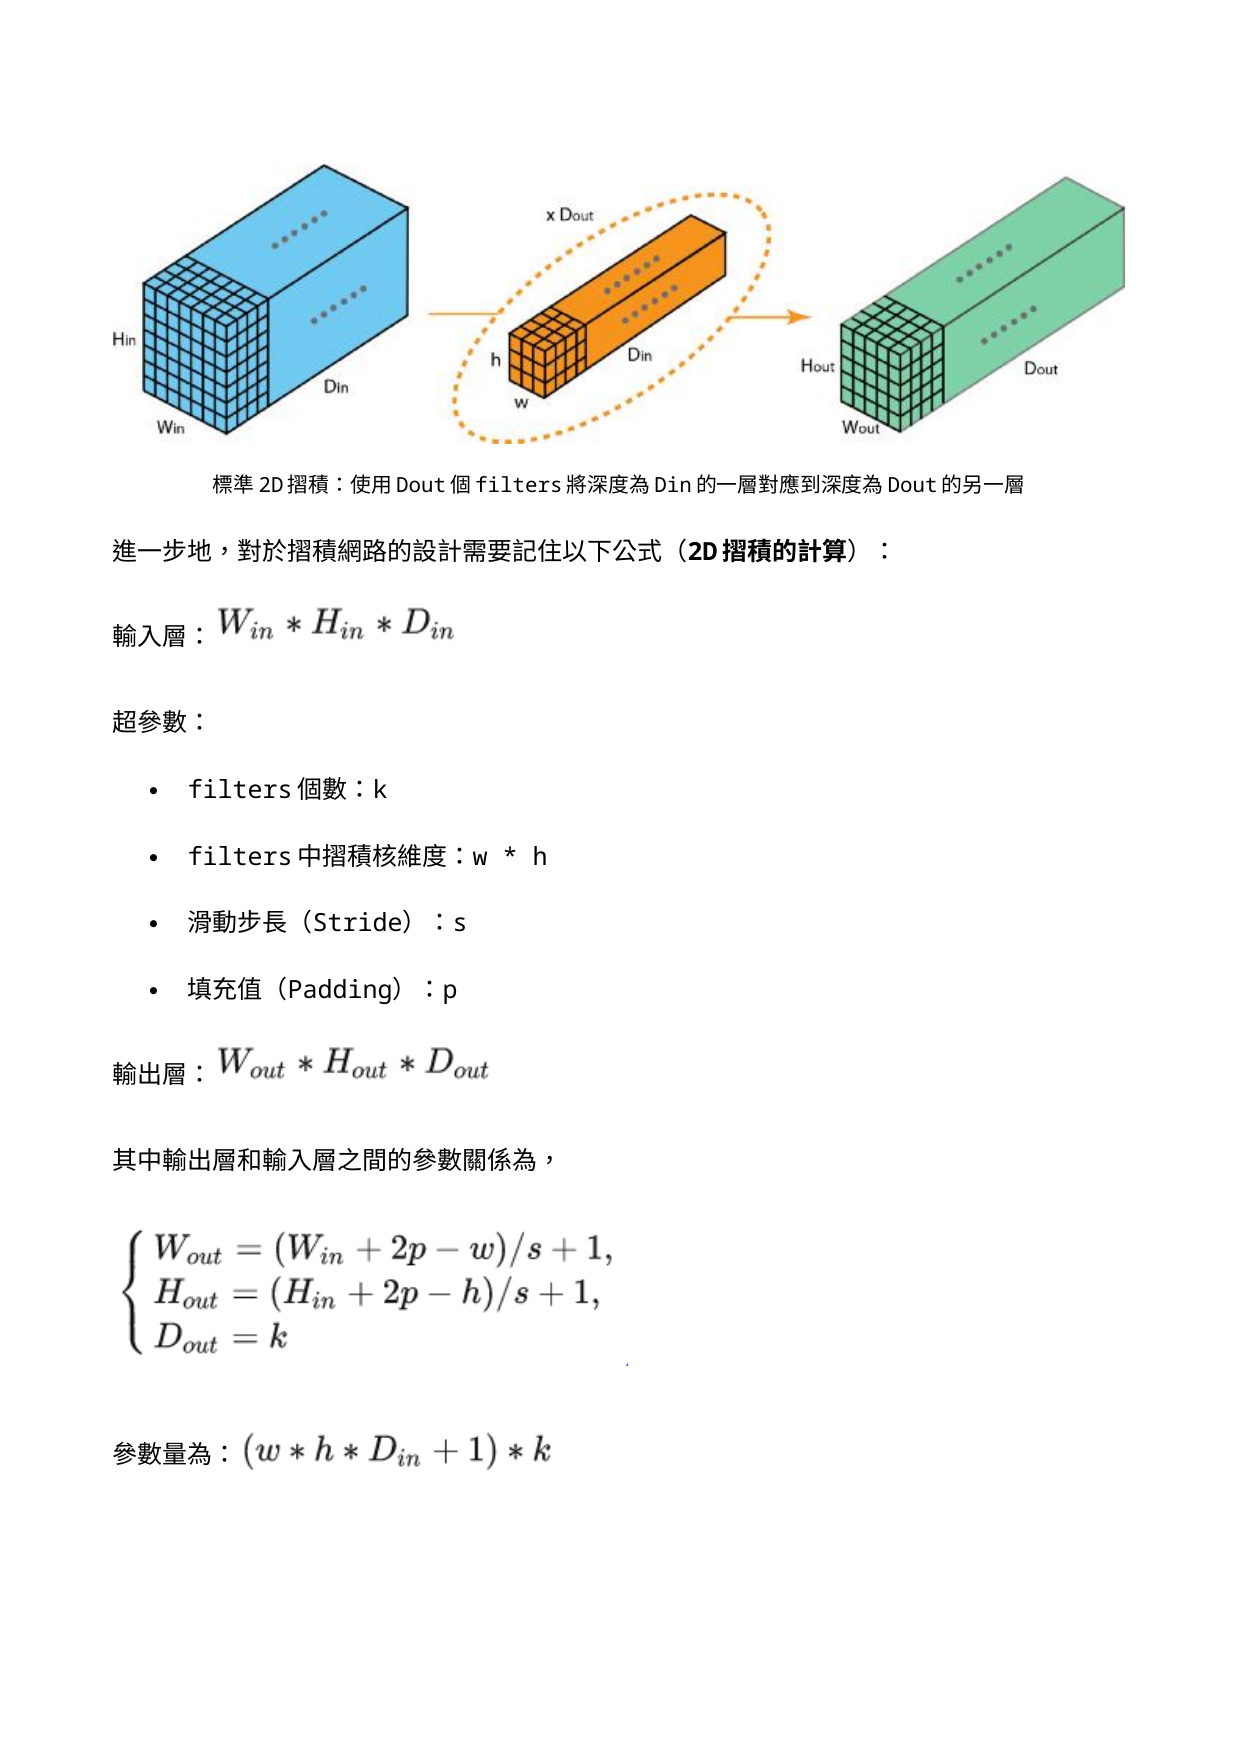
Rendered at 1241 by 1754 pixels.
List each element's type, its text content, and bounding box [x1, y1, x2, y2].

text 其中輸出層和輸入層之間的參數關係為， [112, 1139, 1125, 1177]
text 輸出層： [112, 1035, 1125, 1110]
list 滑動步長（Stride）：s [150, 902, 1125, 939]
text 超參數： [112, 702, 1125, 739]
list 填充值（Padding）：p [150, 969, 1125, 1006]
picture [237, 1422, 566, 1478]
text 標準2D摺積：使用Dout個filters將深度為Din的一層對應到深度為Dout的另一層 [112, 444, 1125, 502]
picture [212, 1035, 502, 1089]
text 進一步地，對於摺積網路的設計需要記住以下公式（2D摺積的計算）： [112, 531, 1125, 569]
picture [112, 164, 1125, 444]
picture [112, 1206, 629, 1366]
list filters中摺積核維度：w * h [150, 835, 1125, 873]
text 參數量為： [112, 1423, 1125, 1498]
list filters個數：k [150, 769, 1125, 806]
picture [212, 597, 464, 653]
text 輸入層： [112, 598, 1125, 673]
